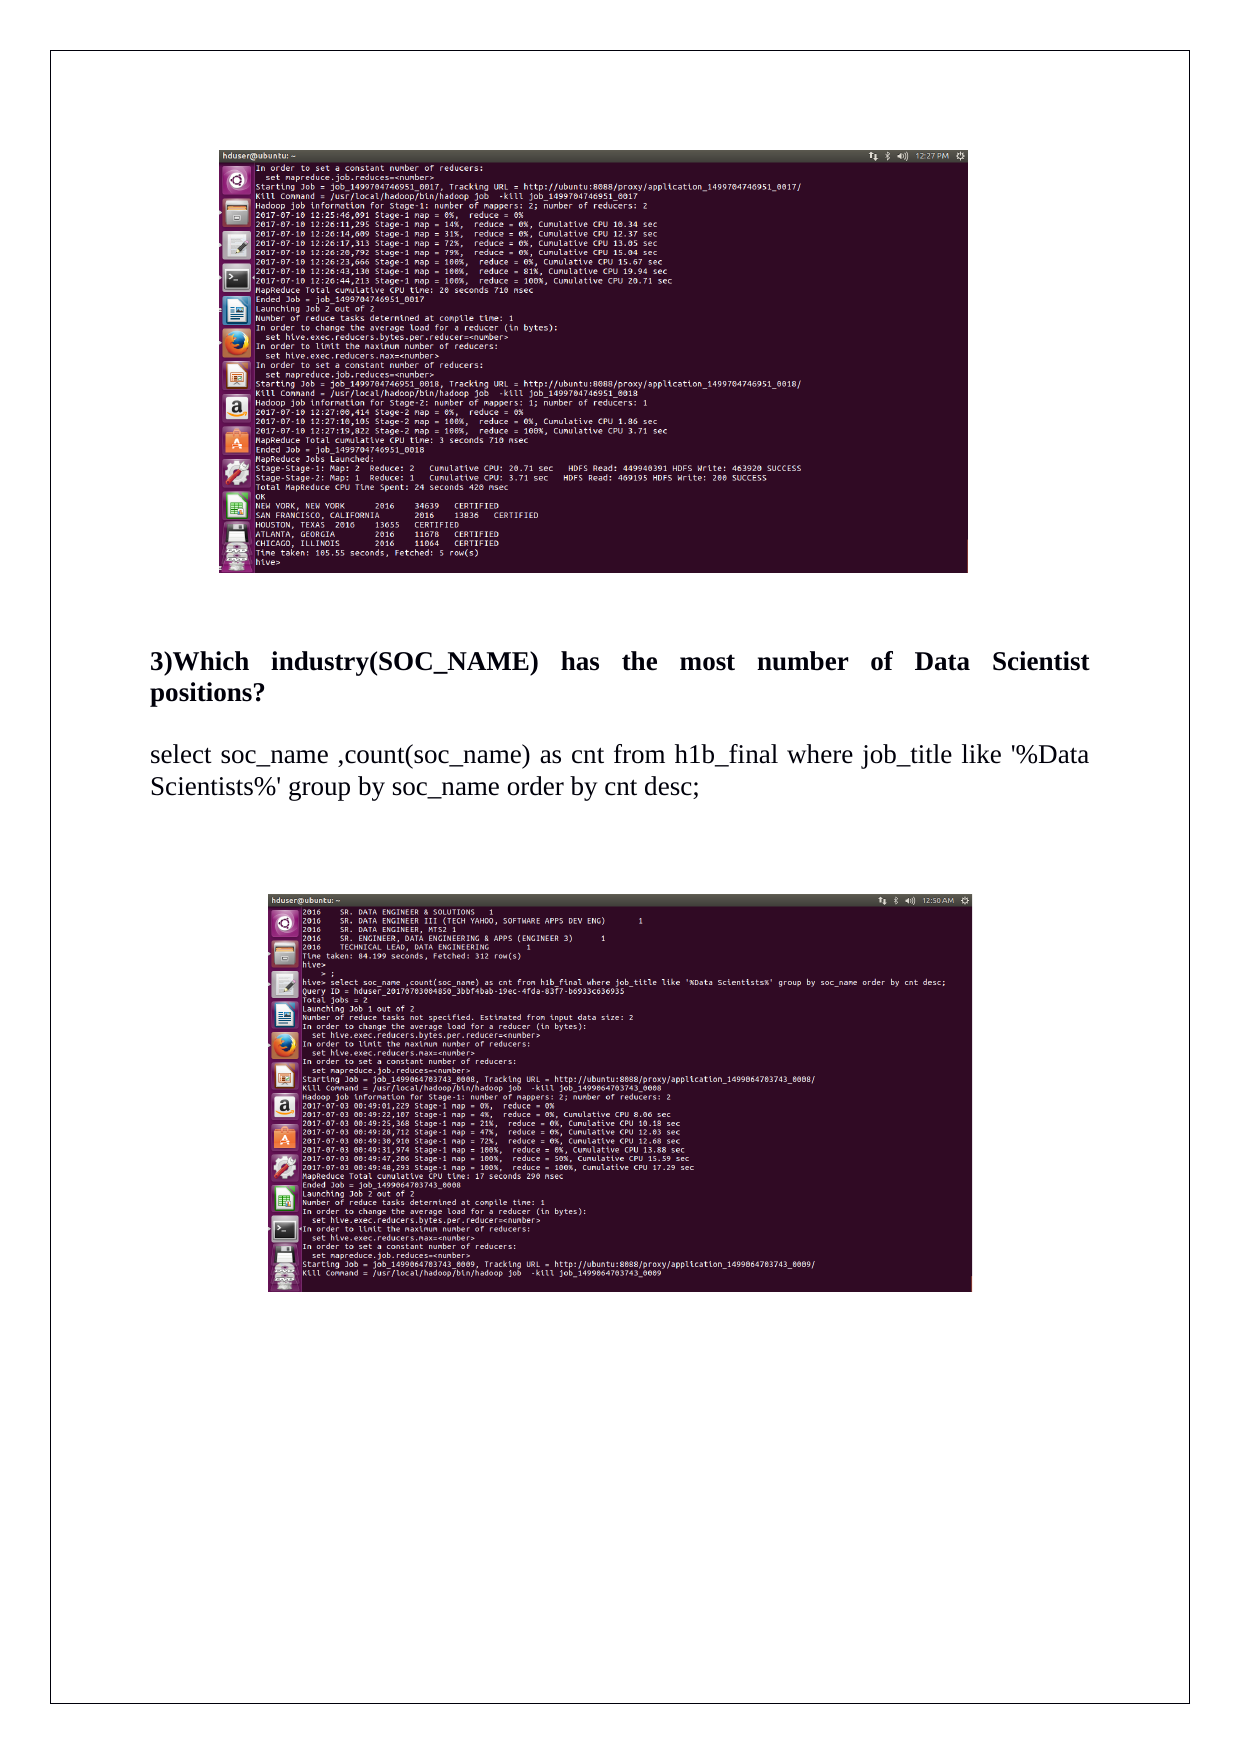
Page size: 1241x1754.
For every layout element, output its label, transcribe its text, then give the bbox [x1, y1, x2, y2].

text select soc_name ,count(soc_name) as cnt from h1b_final where job_title like '%Data Scientists%' group by soc_name order by cnt desc; [150, 738, 1090, 801]
picture [268, 894, 973, 1292]
picture [219, 150, 968, 573]
text 3)Which industry(SOC_NAME) has the most number of Data Scientist positions? [150, 645, 1090, 707]
